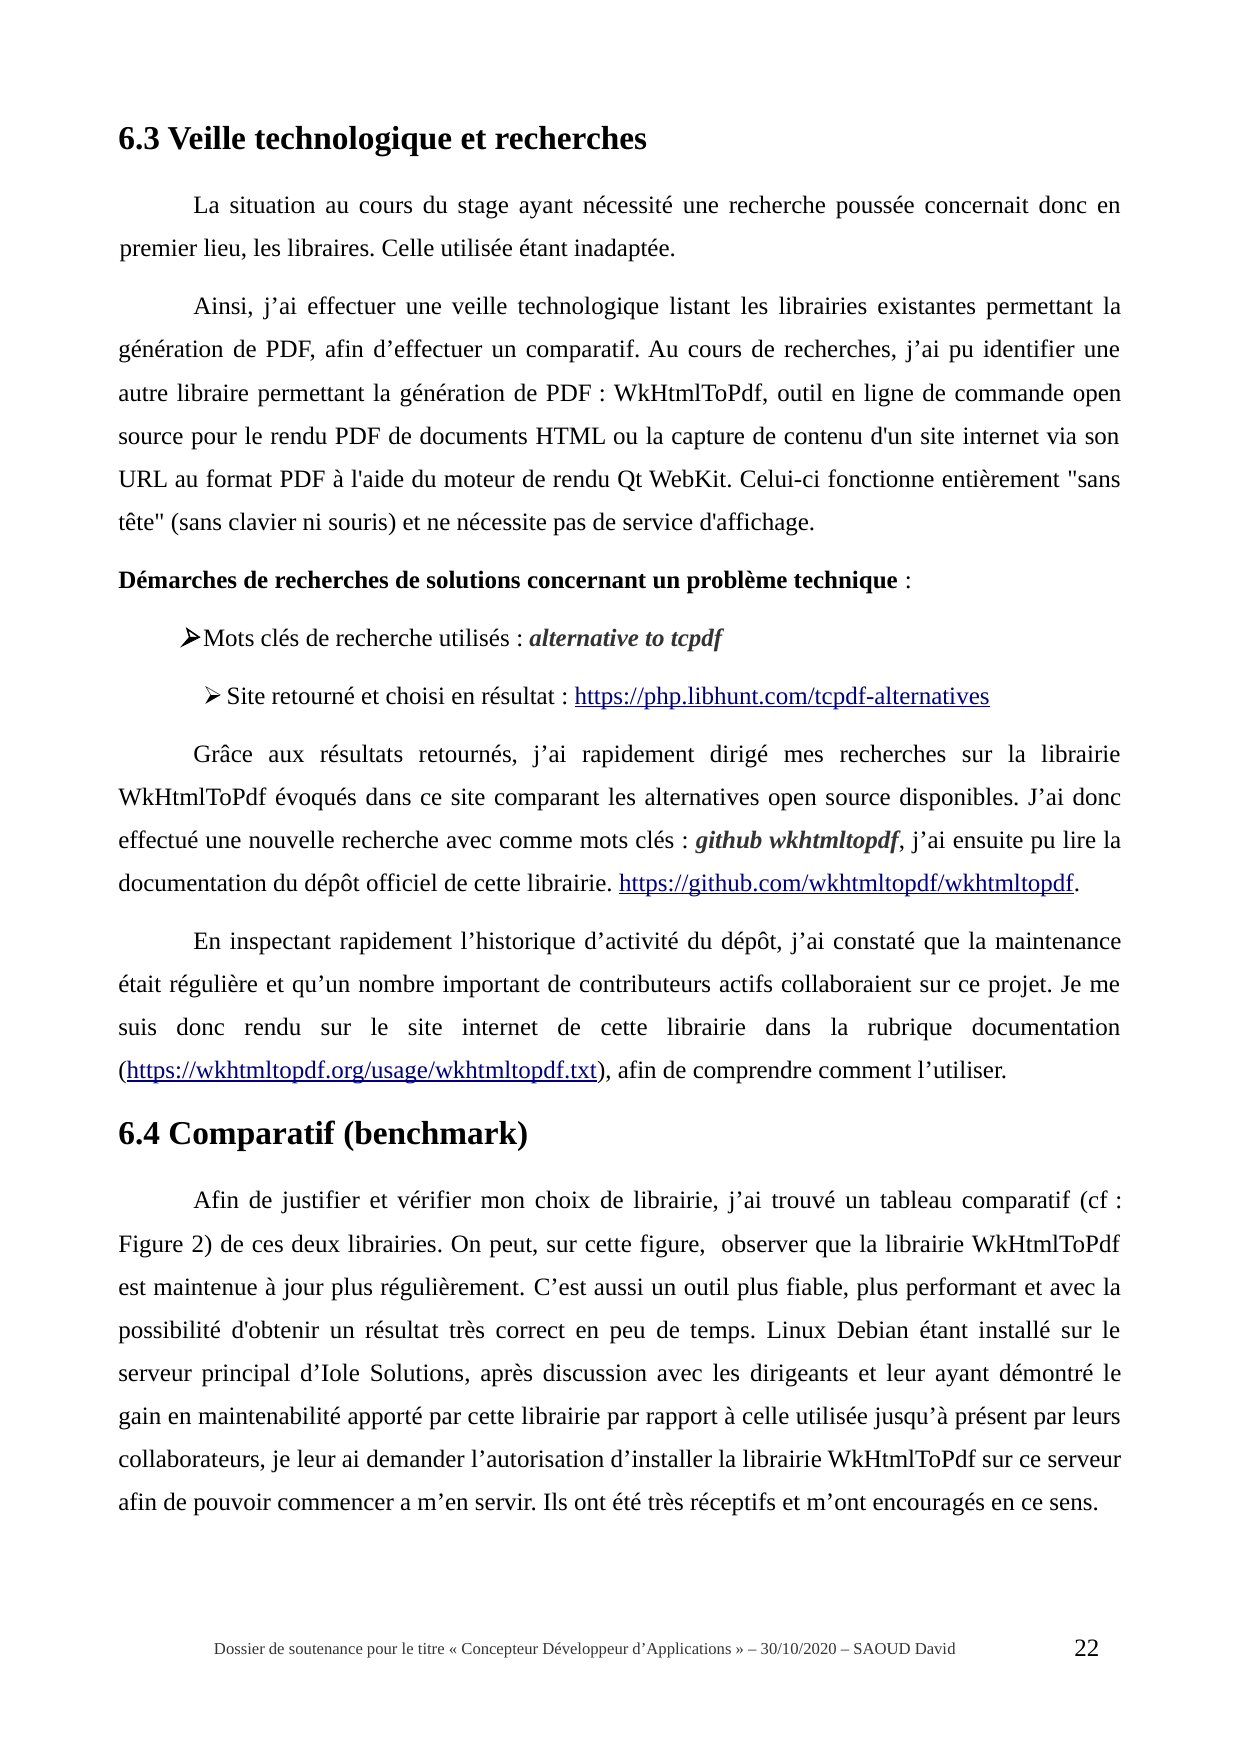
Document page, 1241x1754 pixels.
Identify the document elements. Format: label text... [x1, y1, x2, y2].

subtitle 6.4 Comparatif (benchmark) [118, 1113, 1122, 1152]
text Ainsi, j’ai effectuer une veille technologique listant les librairies existantes permettant la génération de PDF, afin d’effectuer un comparatif. Au cours de recherches, j’ai pu identifier une autre libraire permettant la génération de PDF : WkHtmlToPdf, outil en ligne de commande open source pour le rendu PDF de documents HTML ou la capture de contenu d'un site internet via son URL au format PDF à l'aide du moteur de rendu Qt WebKit. Celui-ci fonctionne entièrement "sans tête" (sans clavier ni souris) et ne nécessite pas de service d'affichage. [118, 291, 1122, 536]
text Démarches de recherches de solutions concernant un problème technique : [118, 565, 1122, 594]
list Site retourné et choisi en résultat : https://php.libhunt.com/tcpdf-alternatives [203, 681, 1122, 709]
text Afin de justifier et vérifier mon choix de librairie, j’ai trouvé un tableau comparatif (cf : Figure 2) de ces deux librairies. On peut, sur cette figure, observer que la librairie WkHtmlToPdf est maintenue à jour plus régulièrement. C’est aussi un outil plus fiable, plus performant et avec la possibilité d'obtenir un résultat très correct en peu de temps. Linux Debian étant installé sur le serveur principal d’Iole Solutions, après discussion avec les dirigeants et leur ayant démontré le gain en maintenabilité apporté par cette librairie par rapport à celle utilisée jusqu’à présent par leurs collaborateurs, je leur ai demander l’autorisation d’installer la librairie WkHtmlToPdf sur ce serveur afin de pouvoir commencer a m’en servir. Ils ont été très réceptifs et m’ont encouragés en ce sens. [118, 1186, 1122, 1516]
subtitle 6.3 Veille technologique et recherches [118, 118, 1122, 156]
list Mots clés de recherche utilisés : alternative to tcpdf [179, 623, 1122, 652]
text Grâce aux résultats retournés, j’ai rapidement dirigé mes recherches sur la librairie WkHtmlToPdf évoqués dans ce site comparant les alternatives open source disponibles. J’ai donc effectué une nouvelle recherche avec comme mots clés : github wkhtmltopdf, j’ai ensuite pu lire la documentation du dépôt officiel de cette librairie. https://github.com/wkhtmltopdf/wkhtmltopdf. [118, 739, 1122, 897]
text La situation au cours du stage ayant nécessité une recherche poussée concernait donc en premier lieu, les libraires. Celle utilisée étant inadaptée. [119, 190, 1122, 262]
text En inspectant rapidement l’historique d’activité du dépôt, j’ai constaté que la maintenance était régulière et qu’un nombre important de contributeurs actifs collaboraient sur ce projet. Je me suis donc rendu sur le site internet de cette librairie dans la rubrique documentation (https://wkhtmltopdf.org/usage/wkhtmltopdf.txt), afin de comprendre comment l’utiliser. [118, 926, 1122, 1084]
